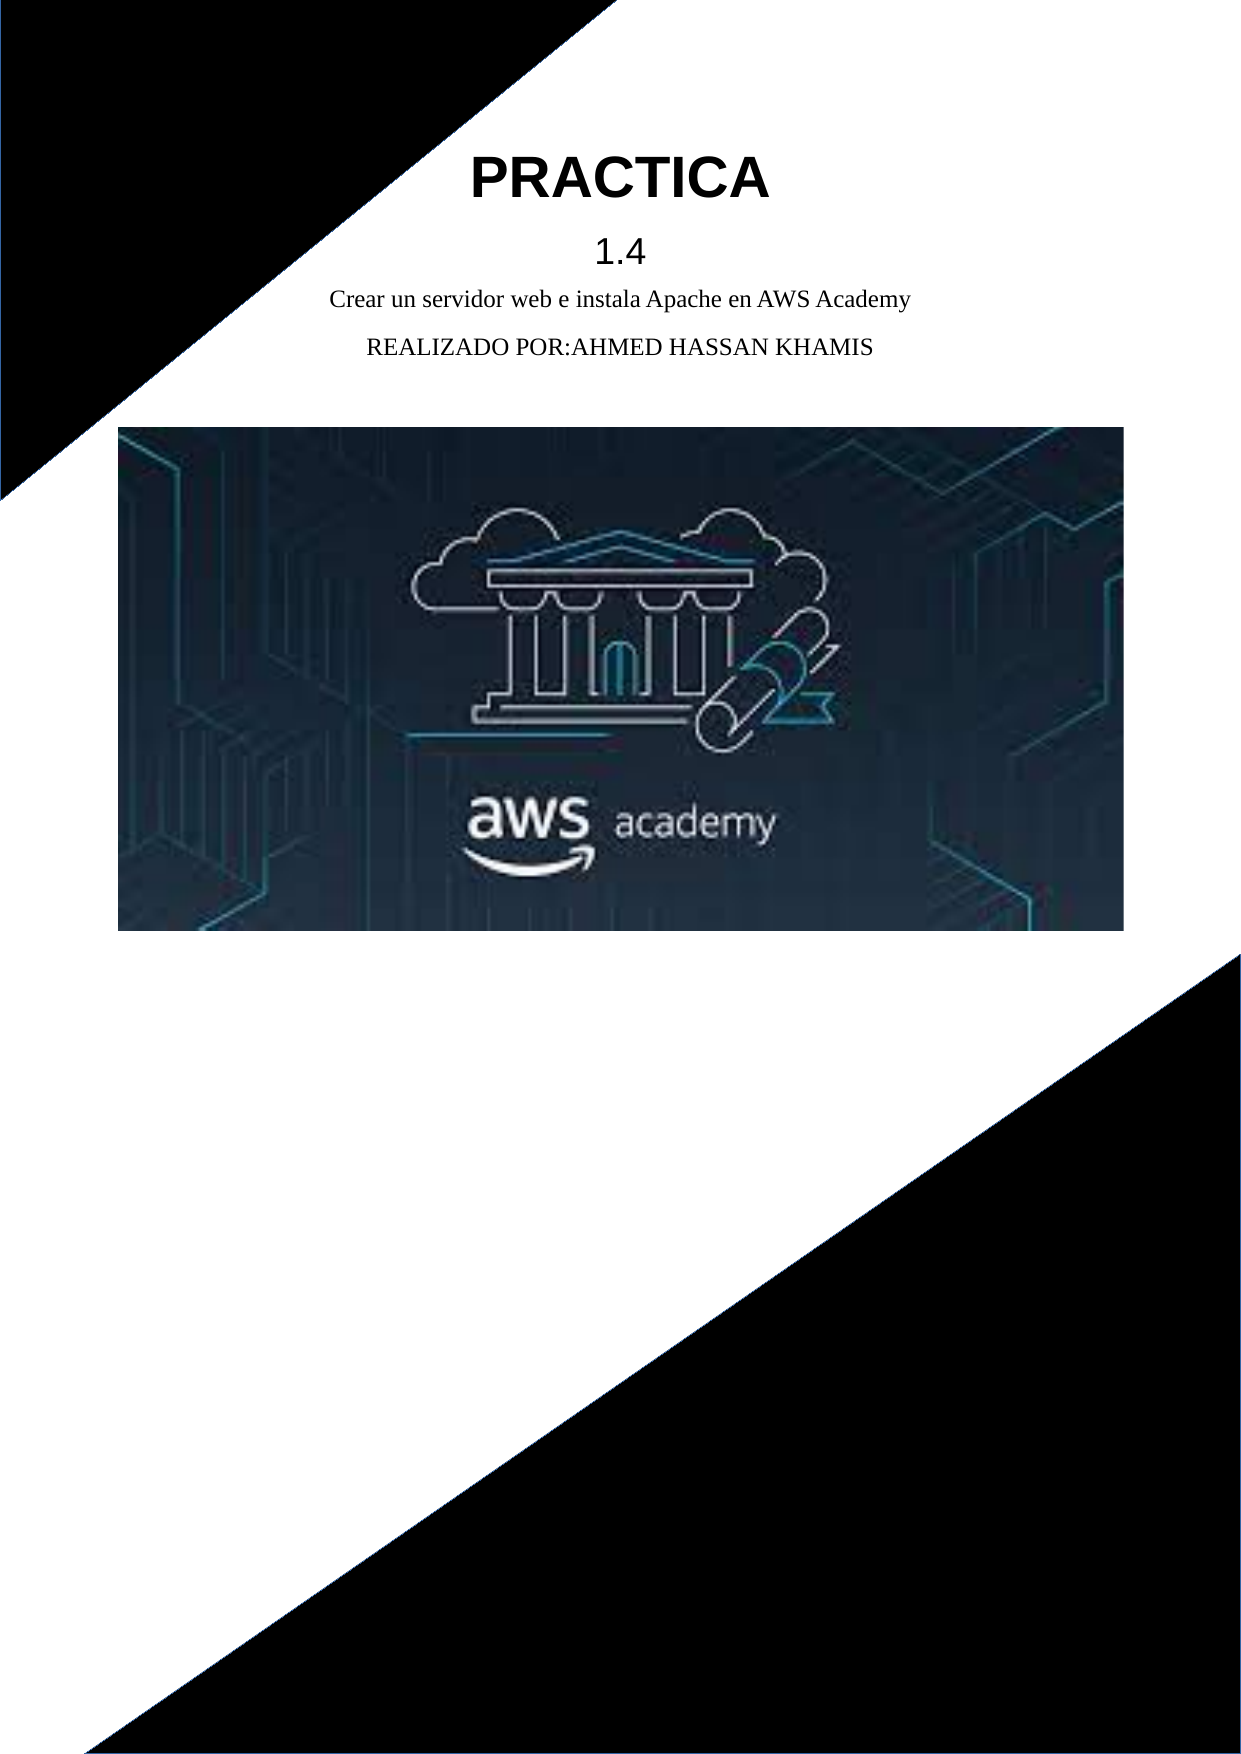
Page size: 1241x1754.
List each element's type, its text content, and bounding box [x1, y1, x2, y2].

subtitle 1.4 [283, 229, 1122, 272]
title PRACTICA [360, 143, 1122, 210]
picture [118, 427, 1124, 931]
text Crear un servidor web e instala Apache en AWS Academy [233, 284, 1122, 313]
text REALIZADO POR:AHMED HASSAN KHAMIS [174, 332, 1122, 361]
